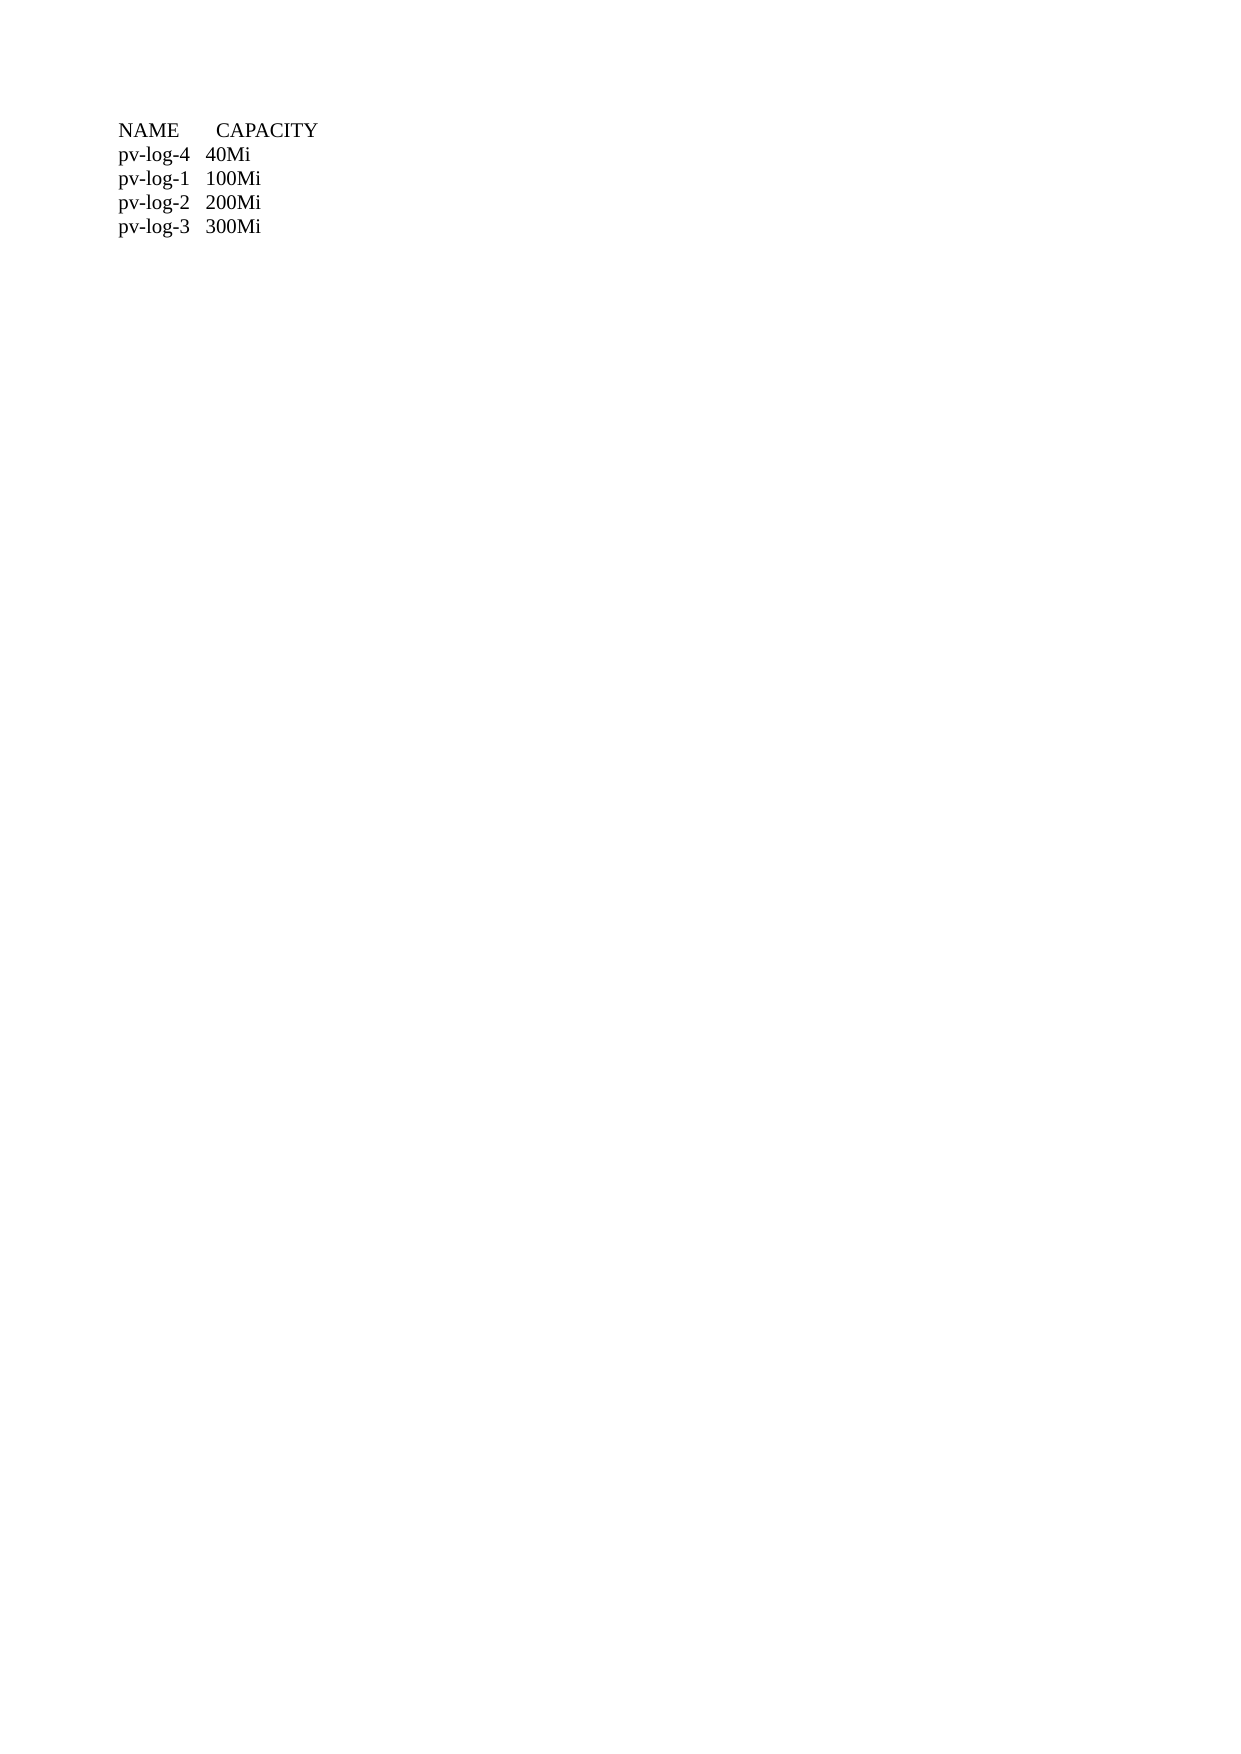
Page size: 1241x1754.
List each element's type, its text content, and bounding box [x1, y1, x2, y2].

text pv-log-3 300Mi [118, 214, 1122, 238]
text pv-log-2 200Mi [118, 190, 1122, 214]
text NAME CAPACITY [118, 118, 1122, 142]
text pv-log-4 40Mi [118, 142, 1122, 166]
text pv-log-1 100Mi [118, 166, 1122, 190]
